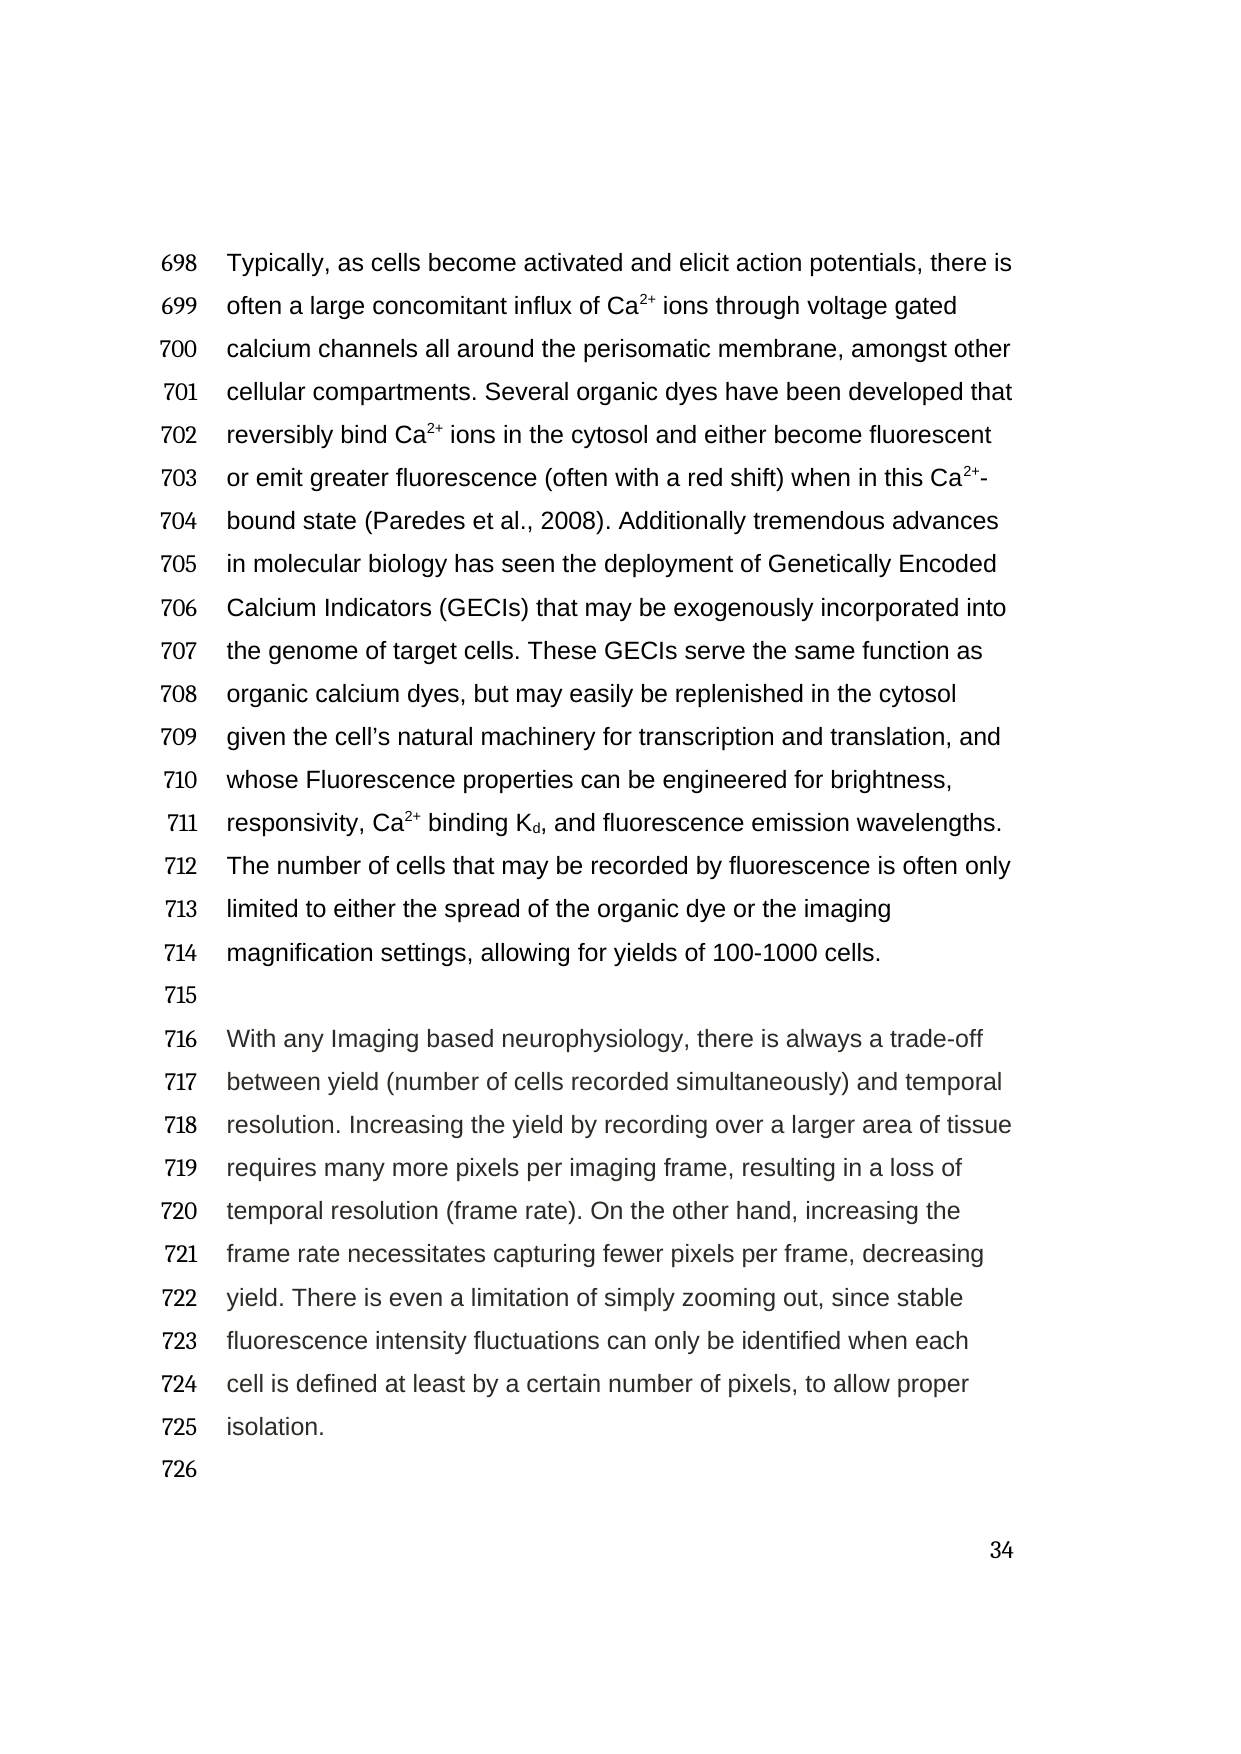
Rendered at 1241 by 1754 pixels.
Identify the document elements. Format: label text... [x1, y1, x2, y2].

text Typically, as cells become activated and elicit action potentials, there is often a large concomitant influx of Ca2+ ions through voltage gated calcium channels all around the perisomatic membrane, amongst other cellular compartments. Several organic dyes have been developed that reversibly bind Ca2+ ions in the cytosol and either become fluorescent or emit greater fluorescence (often with a red shift) when in this Ca2+-bound state (Paredes et al., 2008)⁠. Additionally tremendous advances in molecular biology has seen the deployment of Genetically Encoded Calcium Indicators (GECIs) that may be exogenously incorporated into the genome of target cells. These GECIs serve the same function as organic calcium dyes, but may easily be replenished in the cytosol given the cell’s natural machinery for transcription and translation, and whose Fluorescence properties can be engineered for brightness, responsivity, Ca2+ binding Kd, and fluorescence emission wavelengths. The number of cells that may be recorded by fluorescence is often only limited to either the spread of the organic dye or the imaging magnification settings, allowing for yields of 100-1000 cells. [226, 248, 1014, 966]
text With any Imaging based neurophysiology, there is always a trade-off between yield (number of cells recorded simultaneously) and temporal resolution. Increasing the yield by recording over a larger area of tissue requires many more pixels per imaging frame, resulting in a loss of temporal resolution (frame rate). On the other hand, increasing the frame rate necessitates capturing fewer pixels per frame, decreasing yield. There is even a limitation of simply zooming out, since stable fluorescence intensity fluctuations can only be identified when each cell is defined at least by a certain number of pixels, to allow proper isolation. [226, 1024, 1014, 1441]
